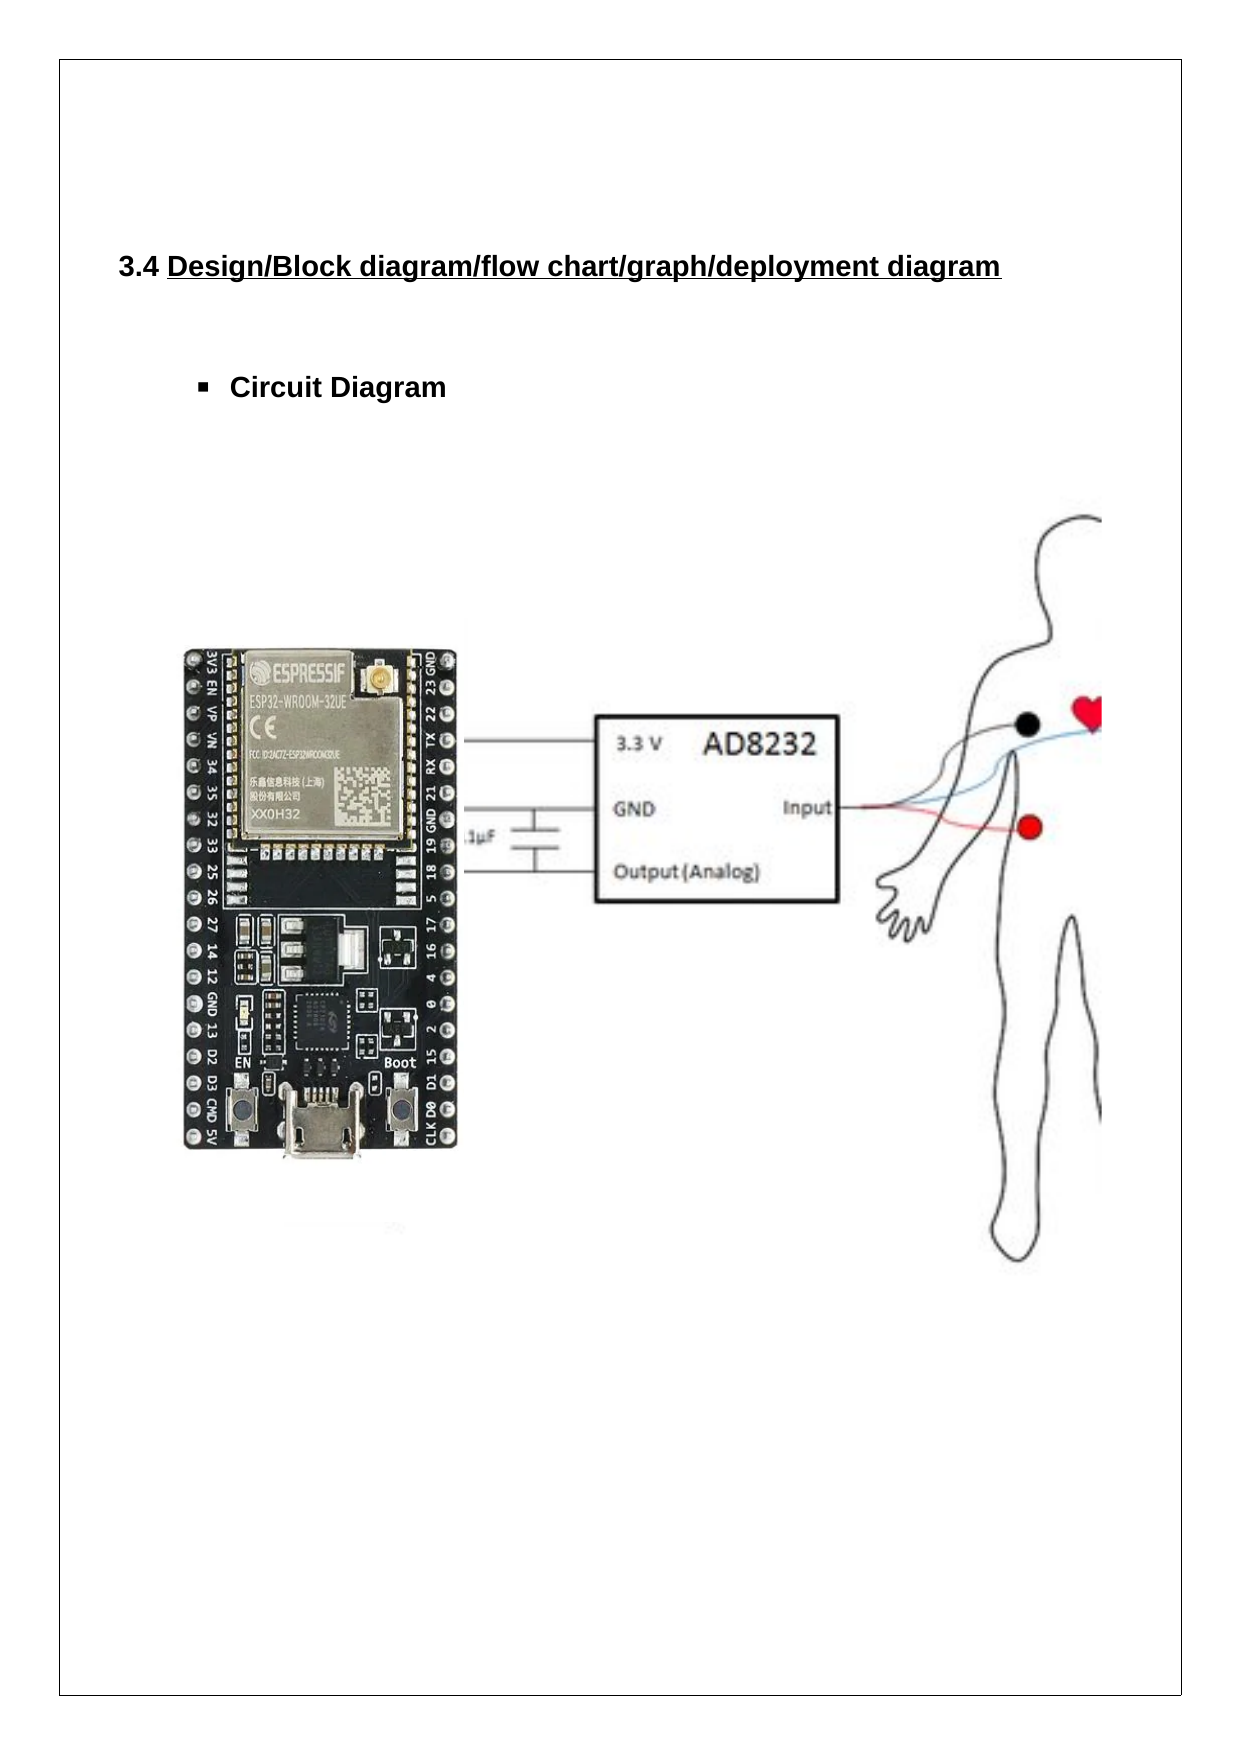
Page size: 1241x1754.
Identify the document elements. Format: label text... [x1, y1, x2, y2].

picture [165, 477, 1102, 1296]
subtitle 3.4 Design/Block diagram/flow chart/graph/deployment diagram [118, 248, 1122, 282]
subtitle Circuit Diagram [192, 370, 1122, 403]
